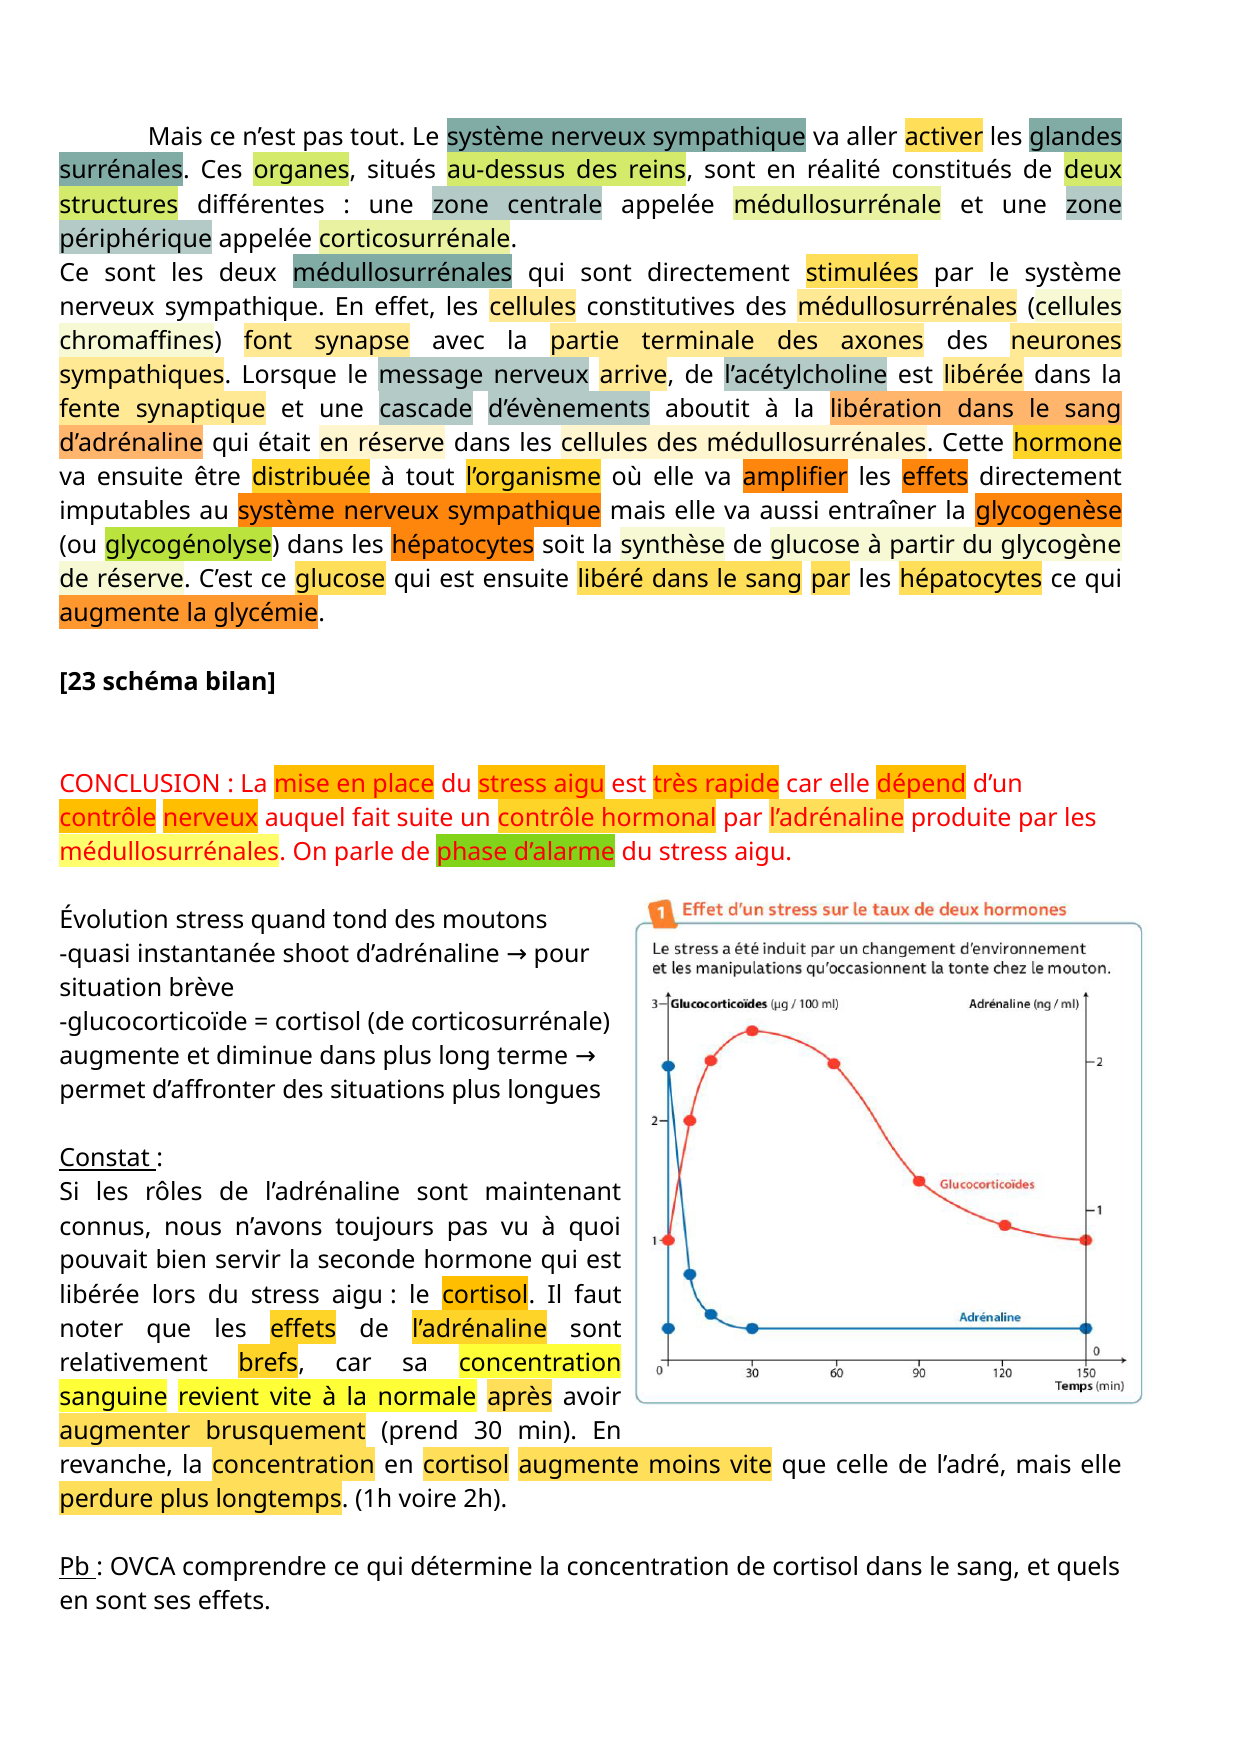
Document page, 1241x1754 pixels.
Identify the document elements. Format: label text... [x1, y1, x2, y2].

text Pb : OVCA comprendre ce qui détermine la concentration de cortisol dans le sang, et quels en sont ses effets. [59, 1549, 1122, 1617]
text [23 schéma bilan] [59, 663, 1122, 697]
text CONCLUSION : La mise en place du stress aigu est très rapide car elle dépend d’un contrôle nerveux auquel fait suite un contrôle hormonal par l’adrénaline produite par les médullosurrénales. On parle de phase d’alarme du stress aigu. [59, 765, 1122, 867]
text -glucocorticoïde = cortisol (de corticosurrénale) augmente et diminue dans plus long terme → permet d’affronter des situations plus longues [59, 1004, 621, 1106]
text Ce sont les deux médullosurrénales qui sont directement stimulées par le système nerveux sympathique. En effet, les cellules constitutives des médullosurrénales (cellules chromaffines) font synapse avec la partie terminale des axones des neurones sympathiques. Lorsque le message nerveux arrive, de l’acétylcholine est libérée dans la fente synaptique et une cascade d’évènements aboutit à la libération dans le sang d’adrénaline qui était en réserve dans les cellules des médullosurrénales. Cette hormone va ensuite être distribuée à tout l’organisme où elle va amplifier les effets directement imputables au système nerveux sympathique mais elle va aussi entraîner la glycogenèse (ou glycogénolyse) dans les hépatocytes soit la synthèse de glucose à partir du glycogène de réserve. C’est ce glucose qui est ensuite libéré dans le sang par les hépatocytes ce qui augmente la glycémie. [59, 254, 1122, 629]
text Si les rôles de l’adrénaline sont maintenant connus, nous n’avons toujours pas vu à quoi pouvait bien servir la seconde hormone qui est libérée lors du stress aigu : le cortisol. Il faut noter que les effets de l’adrénaline sont relativement brefs, car sa concentration sanguine revient vite à la normale après avoir augmenter brusquement (prend 30 min). En revanche, la concentration en cortisol augmente moins vite que celle de l’adré, mais elle perdure plus longtemps. (1h voire 2h). [59, 1174, 1122, 1515]
text Constat : [59, 1140, 621, 1174]
picture [621, 892, 1152, 1417]
text -quasi instantanée shoot d’adrénaline → pour situation brève [59, 936, 621, 1004]
text Évolution stress quand tond des moutons [59, 902, 621, 936]
text Mais ce n’est pas tout. Le système nerveux sympathique va aller activer les glandes surrénales. Ces organes, situés au-dessus des reins, sont en réalité constitués de deux structures différentes : une zone centrale appelée médullosurrénale et une zone périphérique appelée corticosurrénale. [59, 118, 1122, 254]
